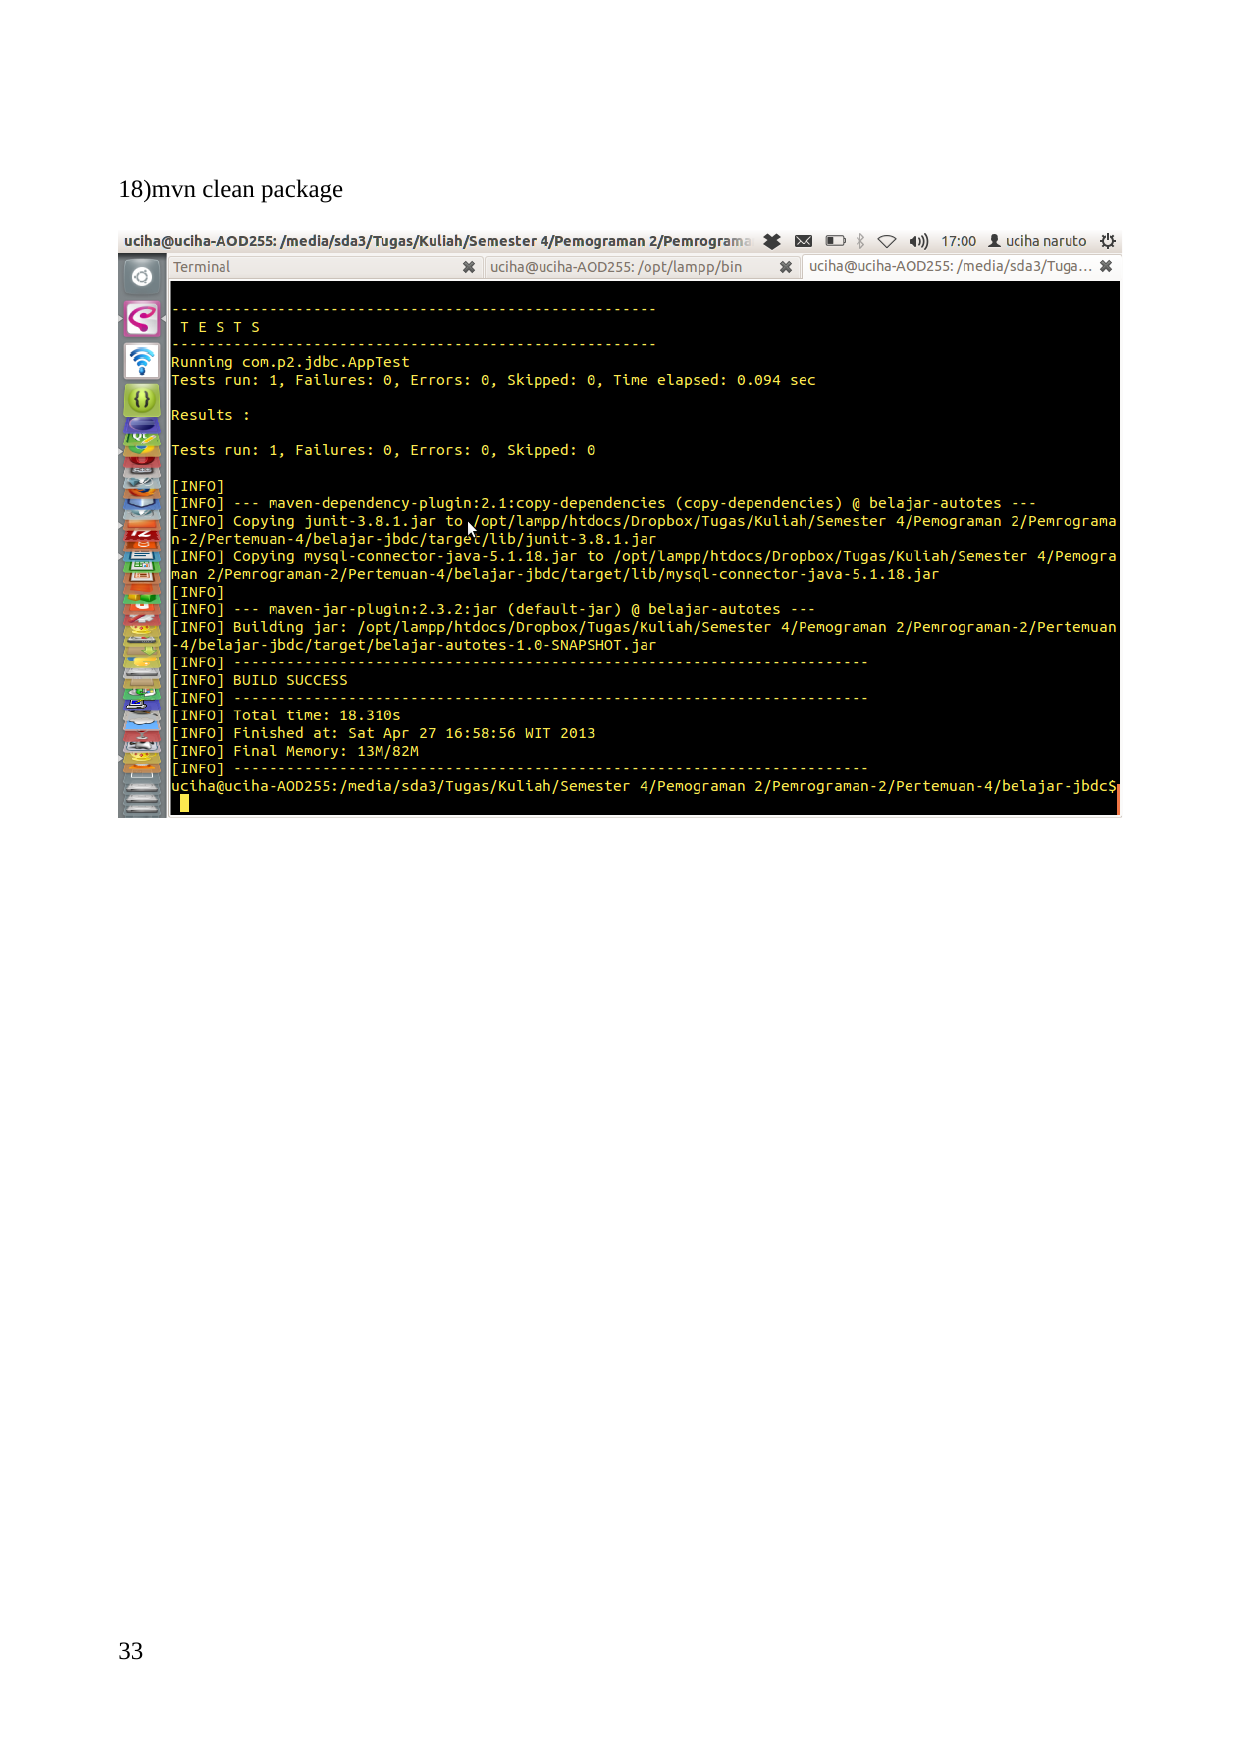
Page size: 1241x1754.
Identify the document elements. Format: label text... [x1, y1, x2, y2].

list mvn clean package [118, 174, 1122, 202]
picture [118, 229, 1123, 818]
